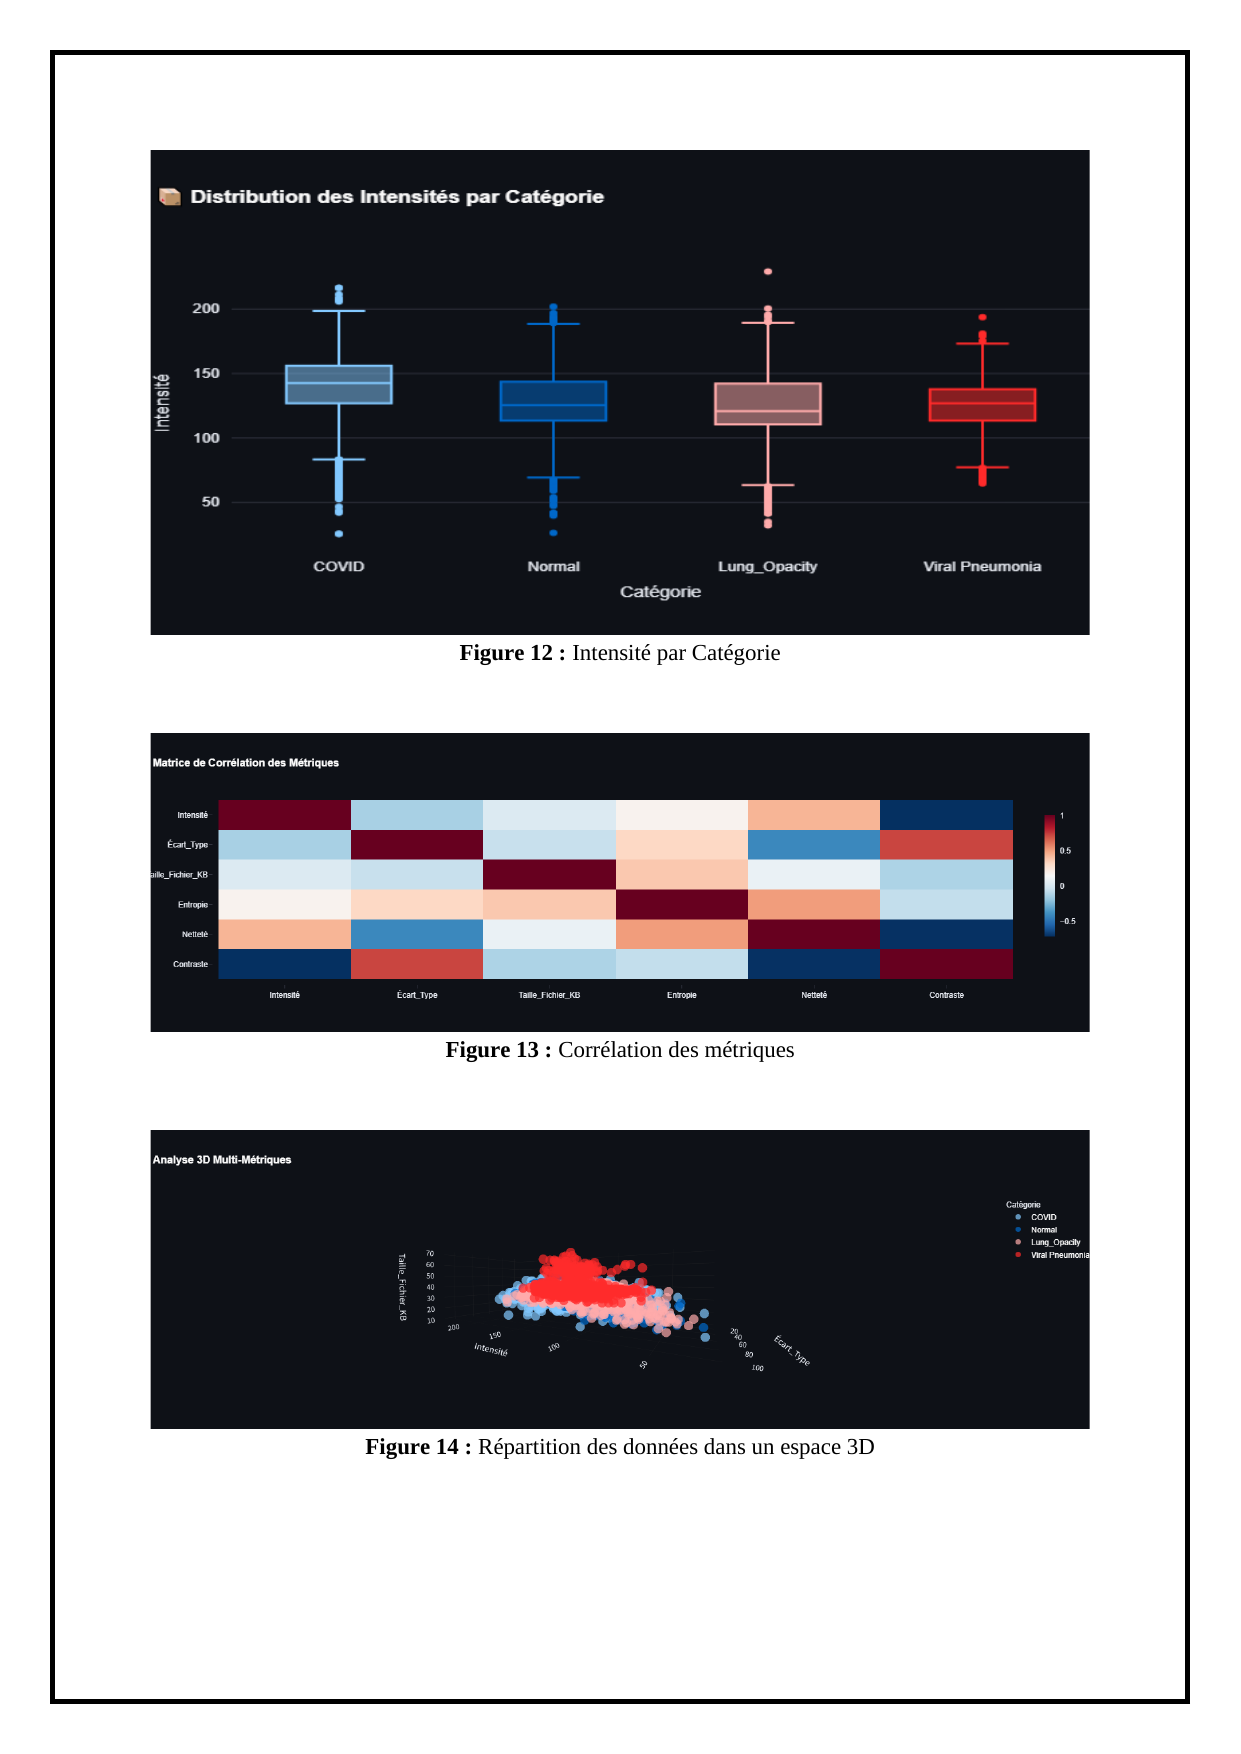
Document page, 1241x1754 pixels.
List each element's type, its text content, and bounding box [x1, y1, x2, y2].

text Figure 12 : Intensité par Catégorie [150, 635, 1090, 665]
text Figure 13 : Corrélation des métriques [150, 1032, 1090, 1062]
text Figure 14 : Répartition des données dans un espace 3D [150, 1429, 1090, 1459]
